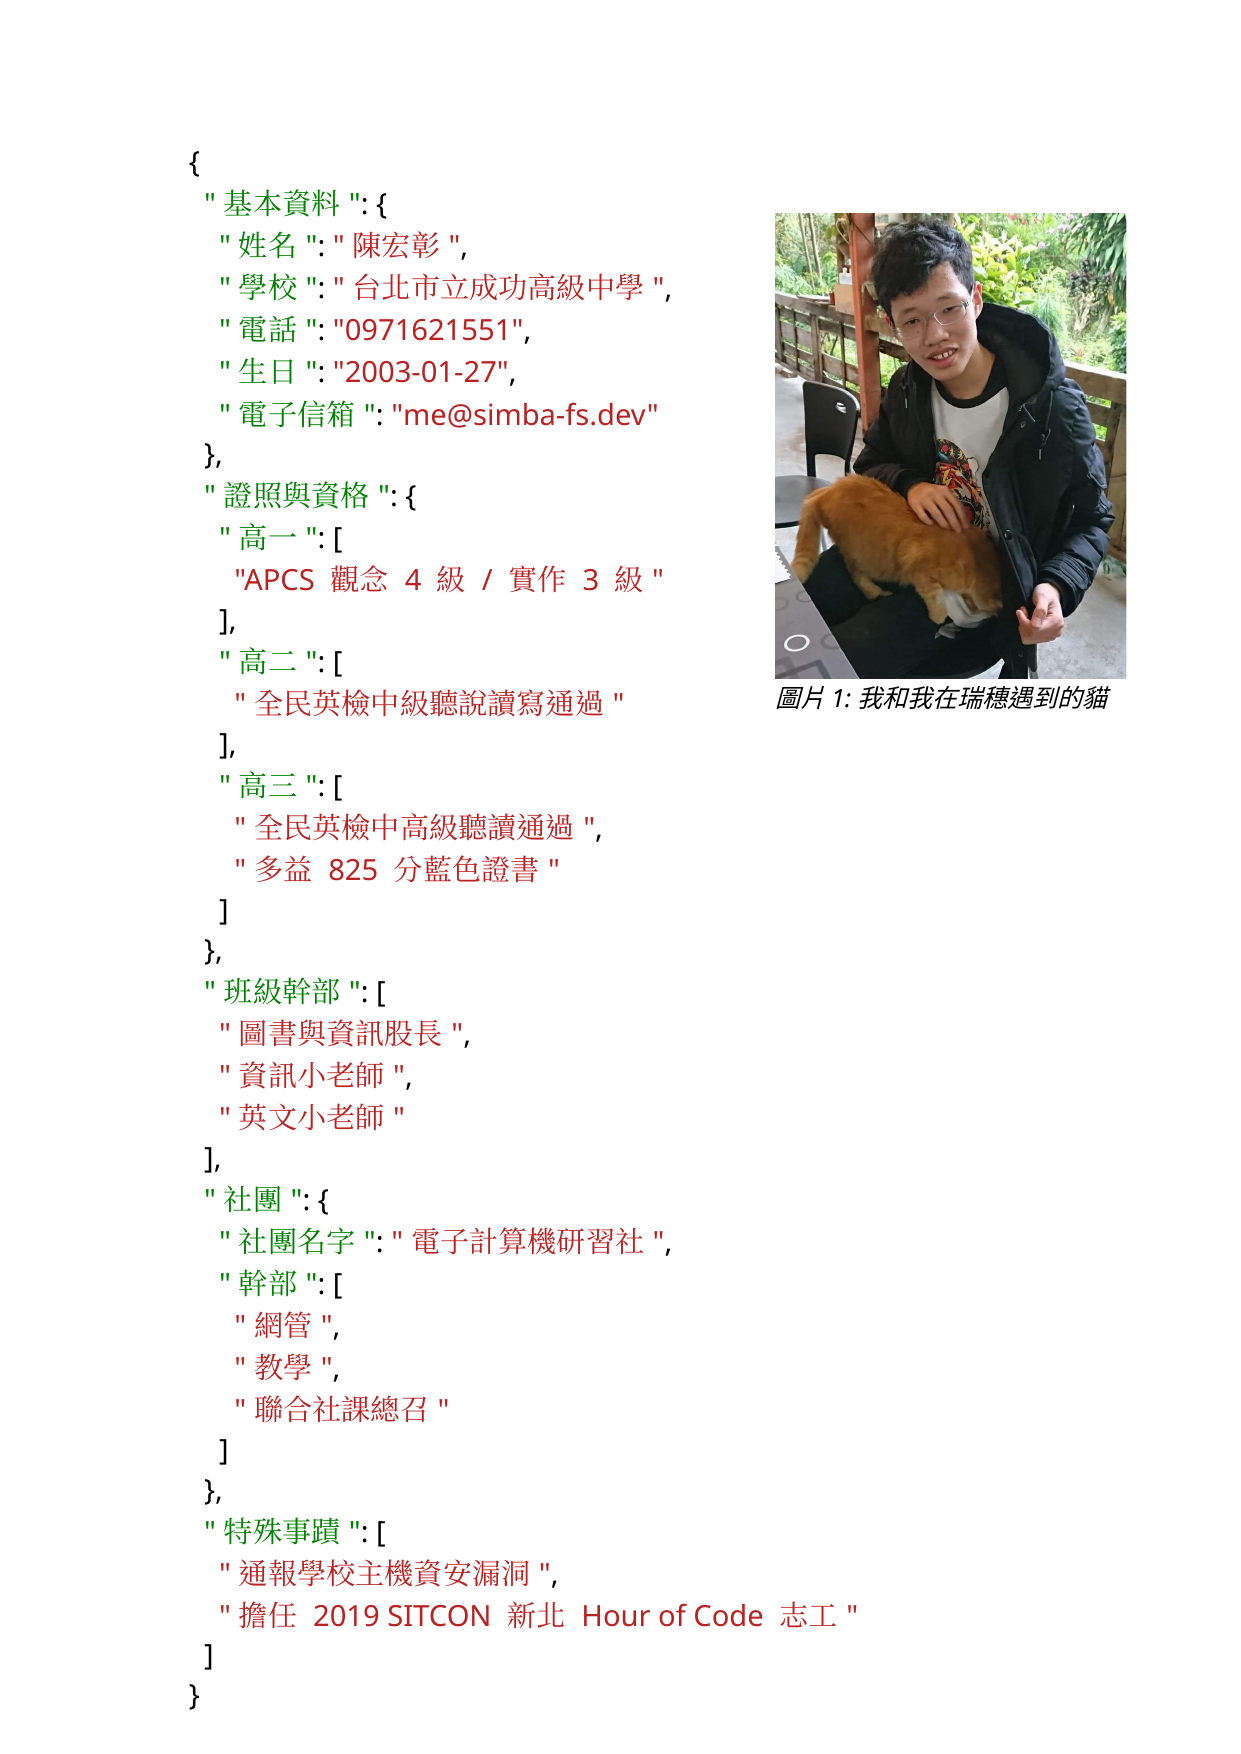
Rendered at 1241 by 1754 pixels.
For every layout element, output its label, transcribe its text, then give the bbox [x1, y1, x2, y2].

picture [775, 213, 1127, 679]
text 圖片 1: 我和我在瑞穗遇到的貓 [775, 679, 1126, 714]
